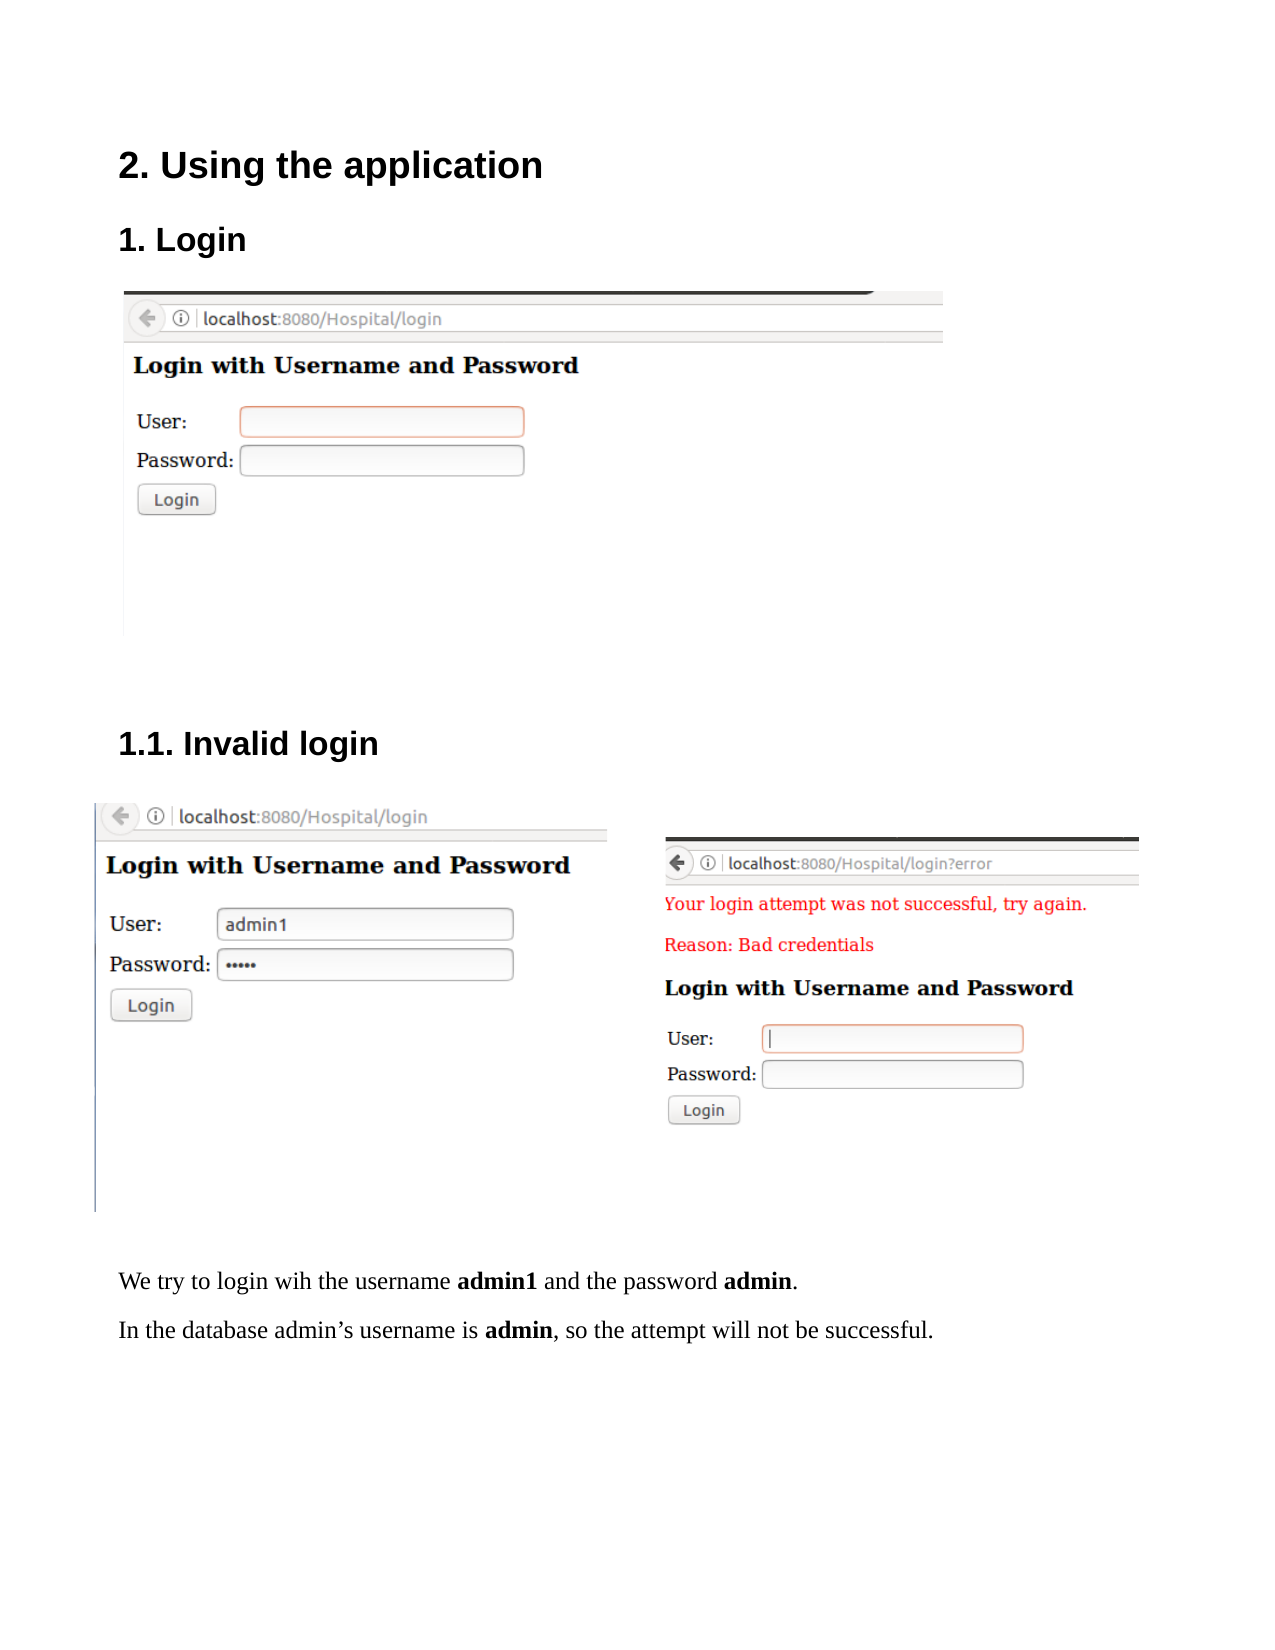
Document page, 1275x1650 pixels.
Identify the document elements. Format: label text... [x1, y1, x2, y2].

picture [665, 837, 753, 1196]
picture [123, 291, 477, 636]
text In the database admin’s username is admin, so the attempt will not be successful. [118, 1315, 1157, 1343]
subtitle 2. Using the application [118, 143, 1157, 187]
text We try to login wih the username admin1 and the password admin. [118, 1266, 1157, 1294]
subtitle 1.1. Invalid login [118, 724, 1157, 763]
subtitle 1. Login [118, 220, 1157, 259]
picture [94, 803, 172, 1212]
